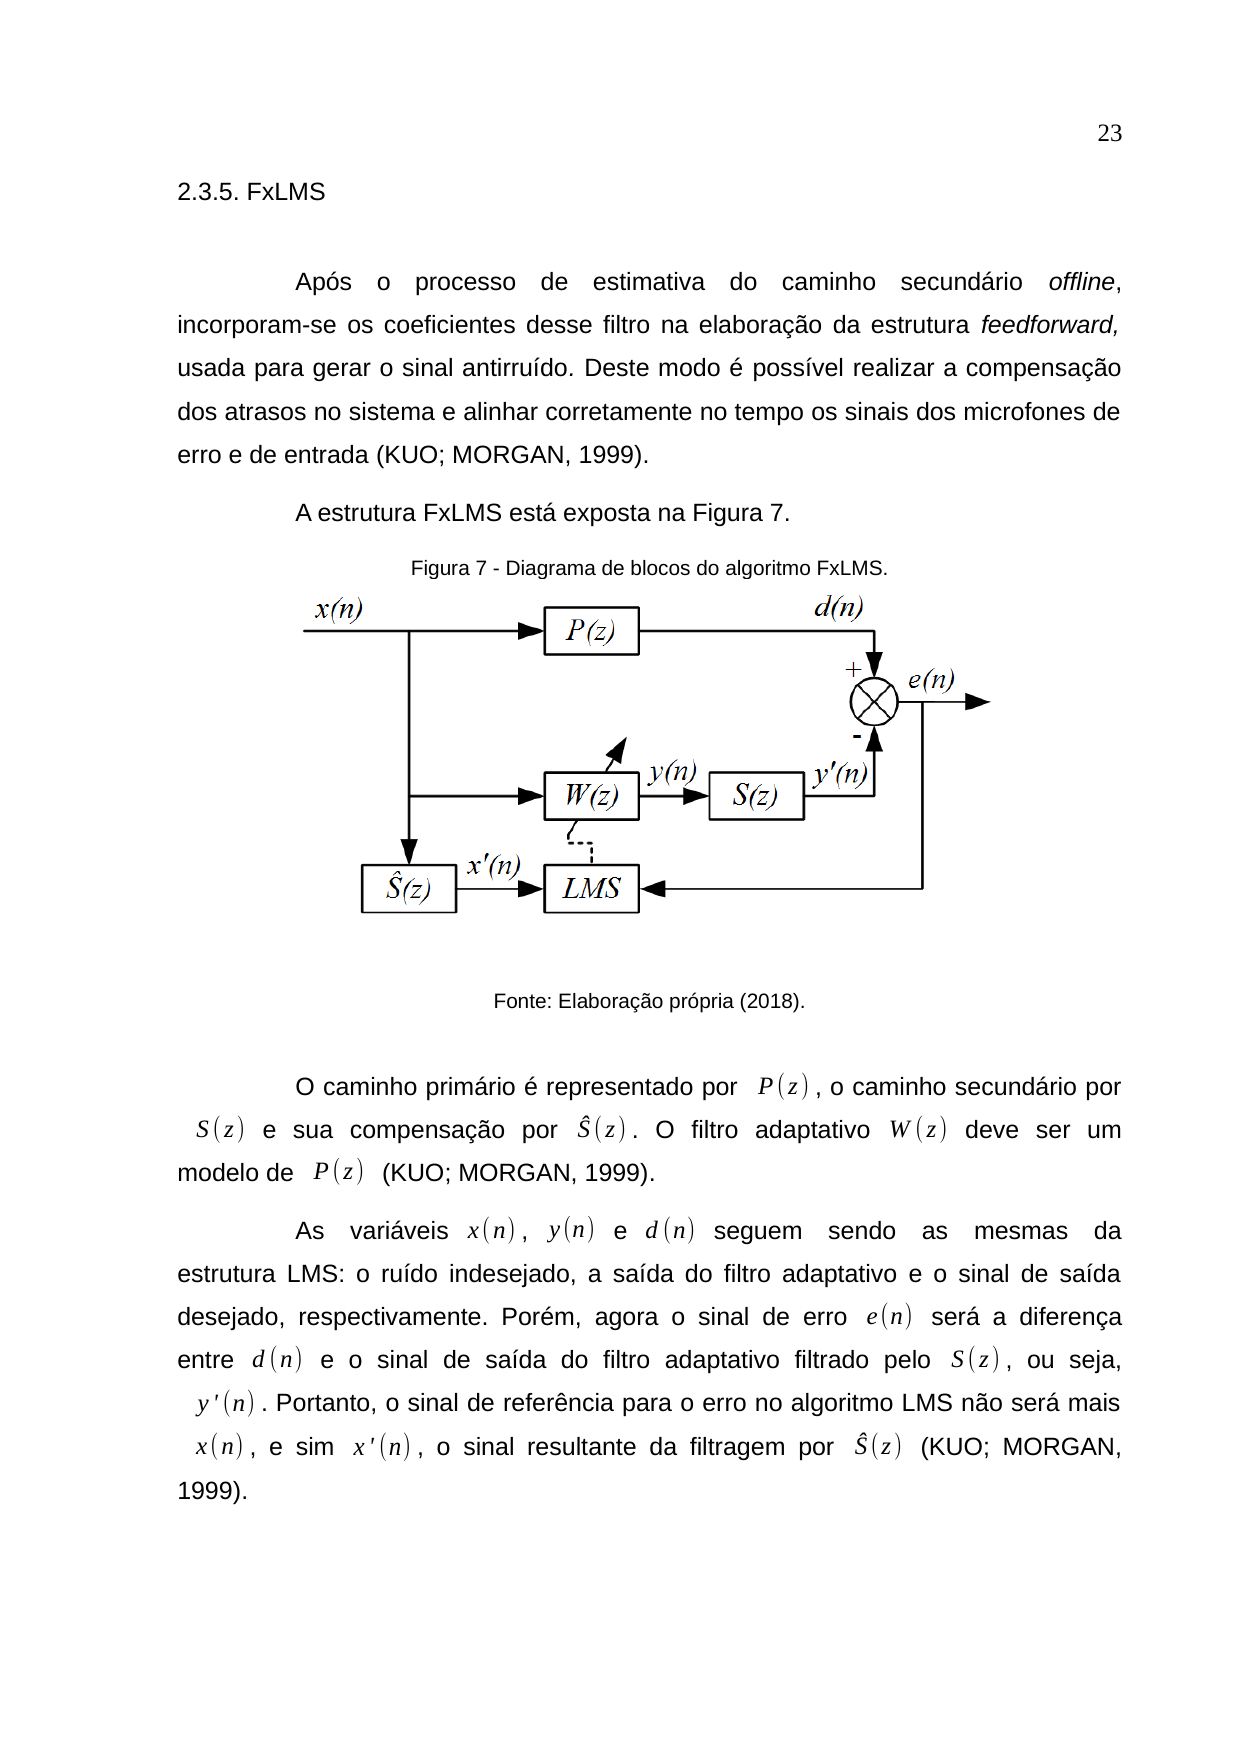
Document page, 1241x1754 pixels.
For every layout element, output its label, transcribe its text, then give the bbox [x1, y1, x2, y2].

table_cell Fonte: Elaboração própria (2018). [177, 977, 1122, 1072]
text O caminho primário é representado por, o caminho secundário por e sua compensação por. O filtro adaptativodeve ser um modelo de(KUO; MORGAN, 1999). [177, 1072, 1122, 1187]
text Após o processo de estimativa do caminho secundário offline, incorporam-se os coeficientes desse filtro na elaboração da estrutura feedforward, usada para gerar o sinal antirruído. Deste modo é possível realizar a compensação dos atrasos no sistema e alinhar corretamente no tempo os sinais dos microfones de erro e de entrada (KUO; MORGAN, 1999). [177, 267, 1122, 468]
table_cell [177, 580, 1122, 977]
table_header Diagrama de blocos do algoritmo FxLMS. [177, 556, 1122, 579]
text As variáveis,eseguem sendo as mesmas da estrutura LMS: o ruído indesejado, a saída do filtro adaptativo e o sinal de saída desejado, respectivamente. Porém, agora o sinal de erroserá a diferença entree o sinal de saída do filtro adaptativo filtrado pelo, ou seja, . Portanto, o sinal de referência para o erro no algoritmo LMS não será mais, e sim, o sinal resultante da filtragem por(KUO; MORGAN, 1999). [177, 1216, 1122, 1504]
subtitle 2.3.5. FxLMS [177, 177, 1122, 206]
text A estrutura FxLMS está exposta na Figura 7. [177, 498, 1122, 526]
picture [292, 579, 1007, 937]
